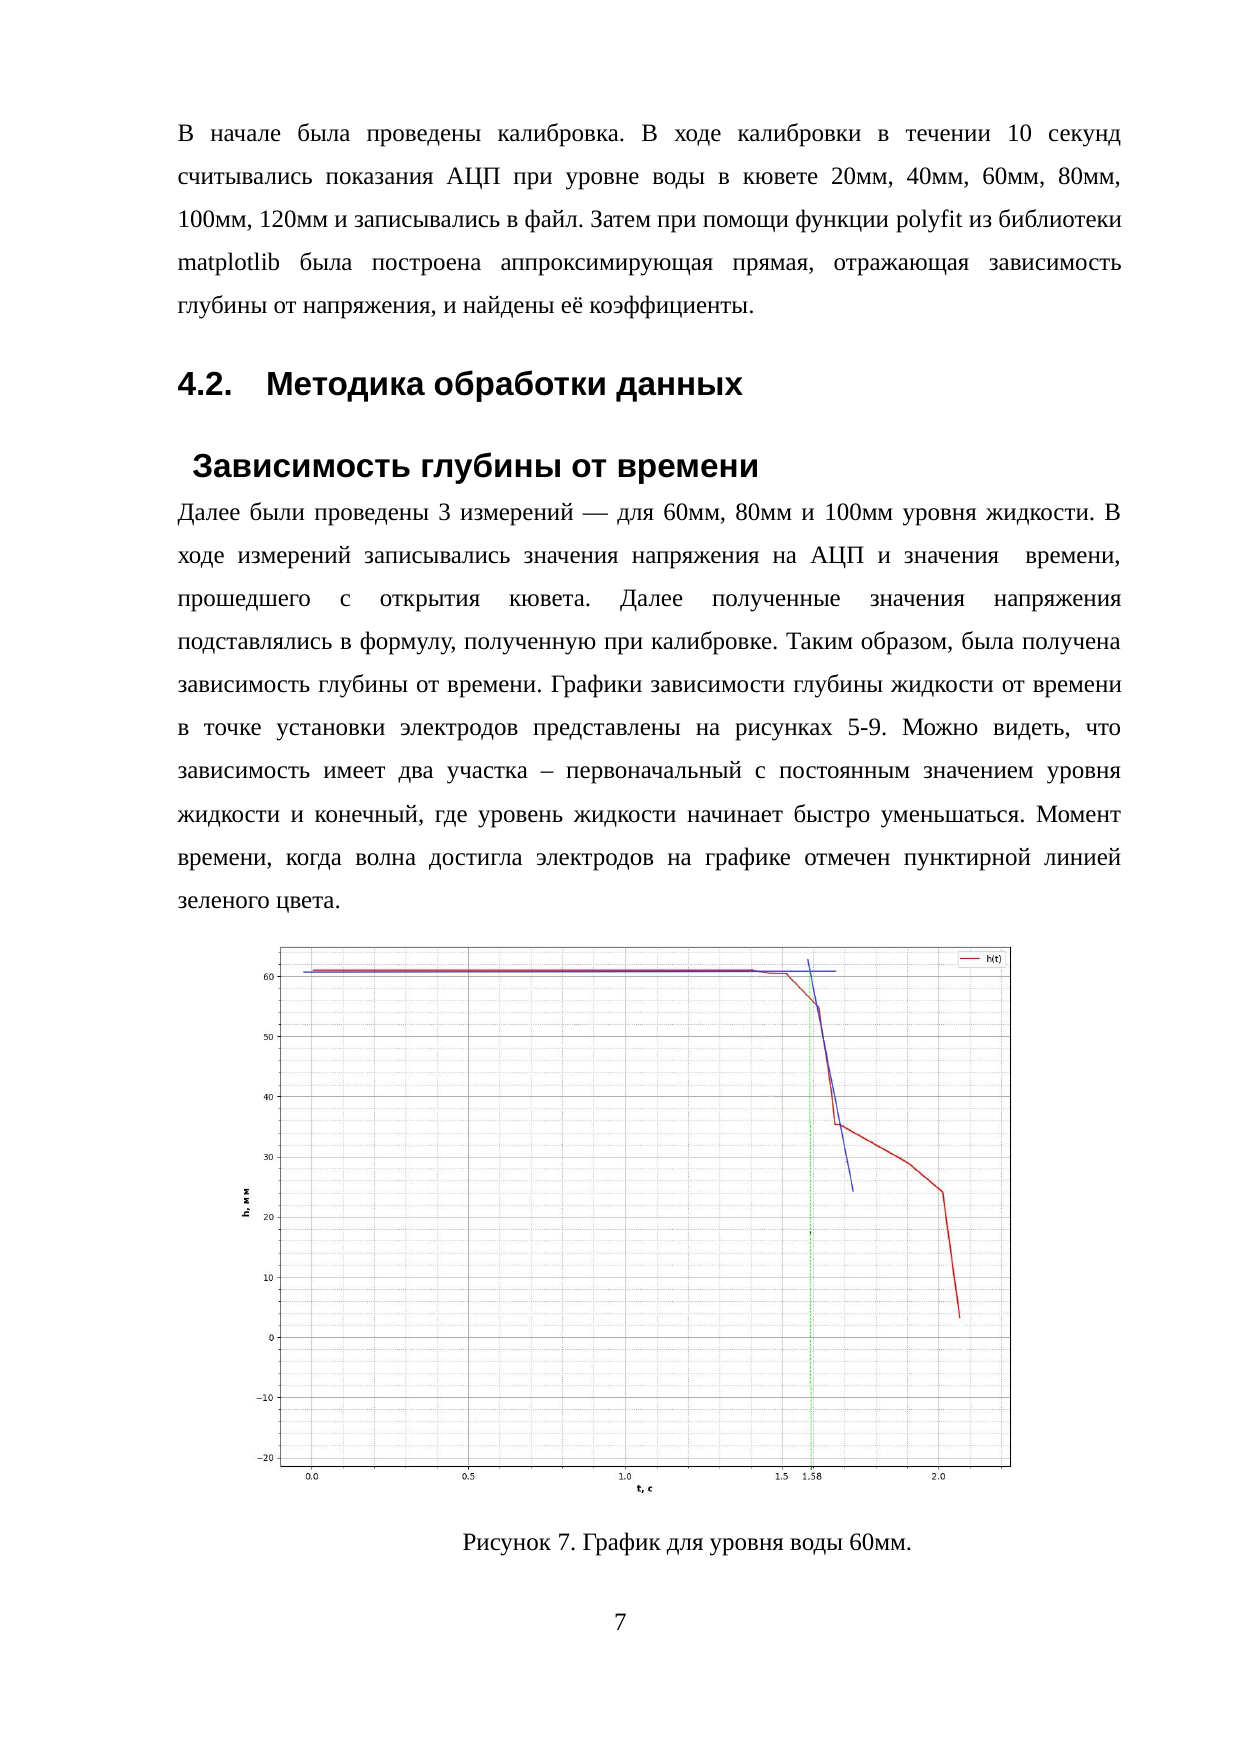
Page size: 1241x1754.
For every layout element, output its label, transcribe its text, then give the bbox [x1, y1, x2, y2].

text Далее были проведены 3 измерений — для 60мм, 80мм и 100мм уровня жидкости. В ходе измерений записывались значения напряжения на АЦП и значения времени, прошедшего с открытия кювета. Далее полученные значения напряжения подставлялись в формулу, полученную при калибровке. Таким образом, была получена зависимость глубины от времени. Графики зависимости глубины жидкости от времени в точке установки электродов представлены на рисунках 5-9. Можно видеть, что зависимость имеет два участка – первоначальный с постоянным значением уровня жидкости и конечный, где уровень жидкости начинает быстро уменьшаться. Момент времени, когда волна достигла электродов на графике отмечен пунктирной линией зеленого цвета. [177, 497, 1122, 914]
subtitle Зависимость глубины от времени [130, 446, 1122, 484]
subtitle Методика обработки данных [177, 364, 1093, 403]
list Рисунок 7. График для уровня воды 60мм. [215, 928, 1122, 1555]
text В начале была проведены калибровка. В ходе калибровки в течении 10 секунд считывались показания АЦП при уровне воды в кювете 20мм, 40мм, 60мм, 80мм, 100мм, 120мм и записывались в файл. Затем при помощи функции polyfit из библиотеки matplotlib была построена аппроксимирующая прямая, отражающая зависимость глубины от напряжения, и найдены её коэффициенты. [177, 118, 1122, 319]
picture [212, 928, 1029, 1513]
